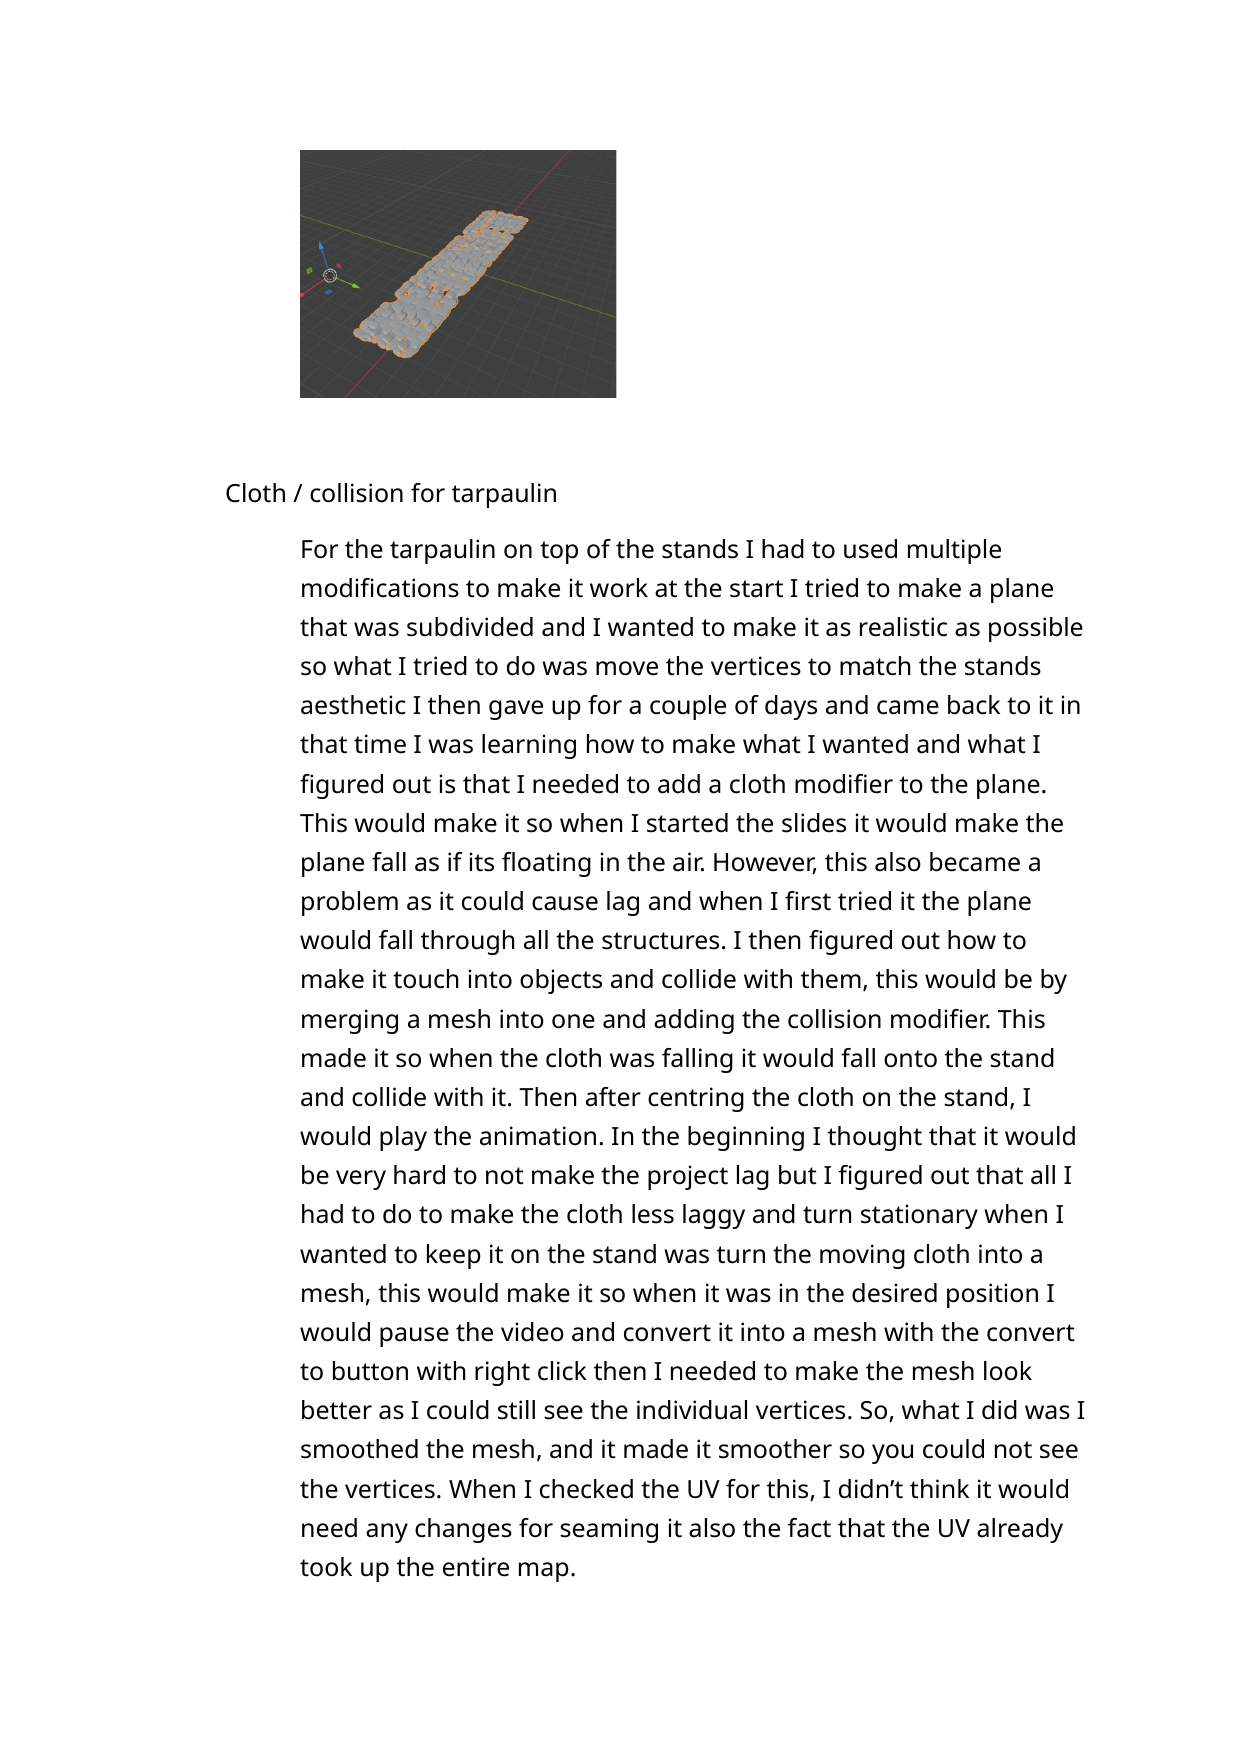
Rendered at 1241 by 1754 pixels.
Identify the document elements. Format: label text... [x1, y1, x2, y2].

text Cloth / collision for tarpaulin [150, 476, 1090, 509]
text For the tarpaulin on top of the stands I had to used multiple modifications to make it work at the start I tried to make a plane that was subdivided and I wanted to make it as realistic as possible so what I tried to do was move the vertices to match the stands aesthetic I then gave up for a couple of days and came back to it in that time I was learning how to make what I wanted and what I figured out is that I needed to add a cloth modifier to the plane. This would make it so when I started the slides it would make the plane fall as if its floating in the air. However, this also became a problem as it could cause lag and when I first tried it the plane would fall through all the structures. I then figured out how to make it touch into objects and collide with them, this would be by merging a mesh into one and adding the collision modifier. This made it so when the cloth was falling it would fall onto the stand and collide with it. Then after centring the cloth on the stand, I would play the animation. In the beginning I thought that it would be very hard to not make the project lag but I figured out that all I had to do to make the cloth less laggy and turn stationary when I wanted to keep it on the stand was turn the moving cloth into a mesh, this would make it so when it was in the desired position I would pause the video and convert it into a mesh with the convert to button with right click then I needed to make the mesh look better as I could still see the individual vertices. So, what I did was I smoothed the mesh, and it made it smoother so you could not see the vertices. When I checked the UV for this, I didn’t think it would need any changes for seaming it also the fact that the UV already took up the entire map. [300, 531, 1090, 1584]
